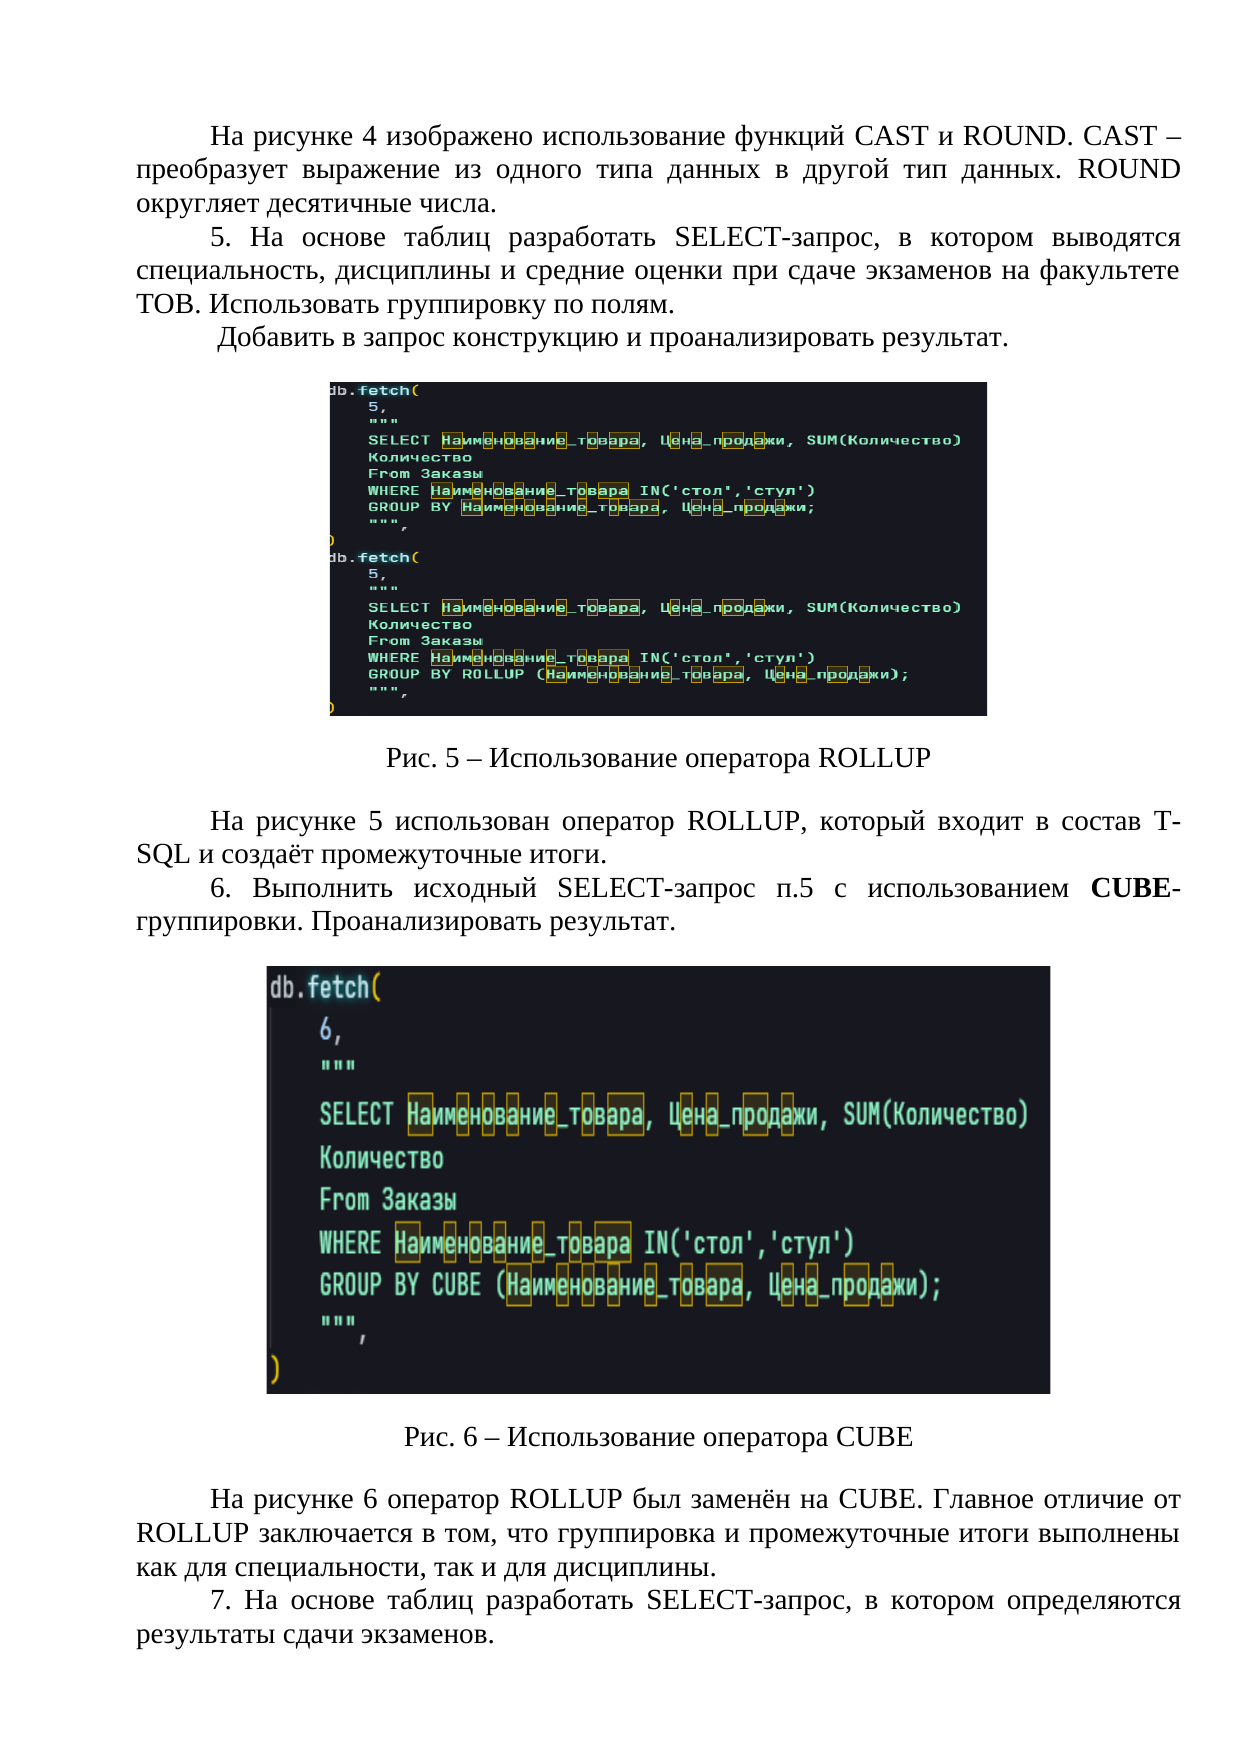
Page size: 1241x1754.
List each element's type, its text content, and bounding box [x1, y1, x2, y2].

text На рисунке 5 использован оператор ROLLUP, который входит в состав T-SQL и создаёт промежуточные итоги. [136, 803, 1181, 870]
picture [329, 382, 988, 716]
text Добавить в запрос конструкцию и проанализировать результат. [136, 319, 1181, 353]
text На рисунке 4 изображено использование функций CAST и ROUND. CAST – преобразует выражение из одного типа данных в другой тип данных. ROUND округляет десятичные числа. [136, 118, 1181, 219]
text Рис. 6 – Использование оператора CUBE [136, 1419, 1181, 1452]
text На рисунке 6 оператор ROLLUP был заменён на CUBE. Главное отличие от ROLLUP заключается в том, что группировка и промежуточные итоги выполнены как для специальности, так и для дисциплины. [136, 1482, 1181, 1582]
text Рис. 5 – Использование оператора ROLLUP [136, 740, 1181, 774]
text 6. Выполнить исходный SELECT-запрос п.5 с использованием CUBE-группировки. Проанализировать результат. [136, 870, 1181, 937]
text 7. На основе таблиц разработать SELECT-запрос, в котором определяются результаты сдачи экзаменов. [136, 1582, 1181, 1649]
text 5. На основе таблиц разработать SELECT-запрос, в котором выводятся специальность, дисциплины и средние оценки при сдаче экзаменов на факультете ТОВ. Использовать группировку по полям. [136, 219, 1181, 319]
picture [266, 966, 1051, 1394]
